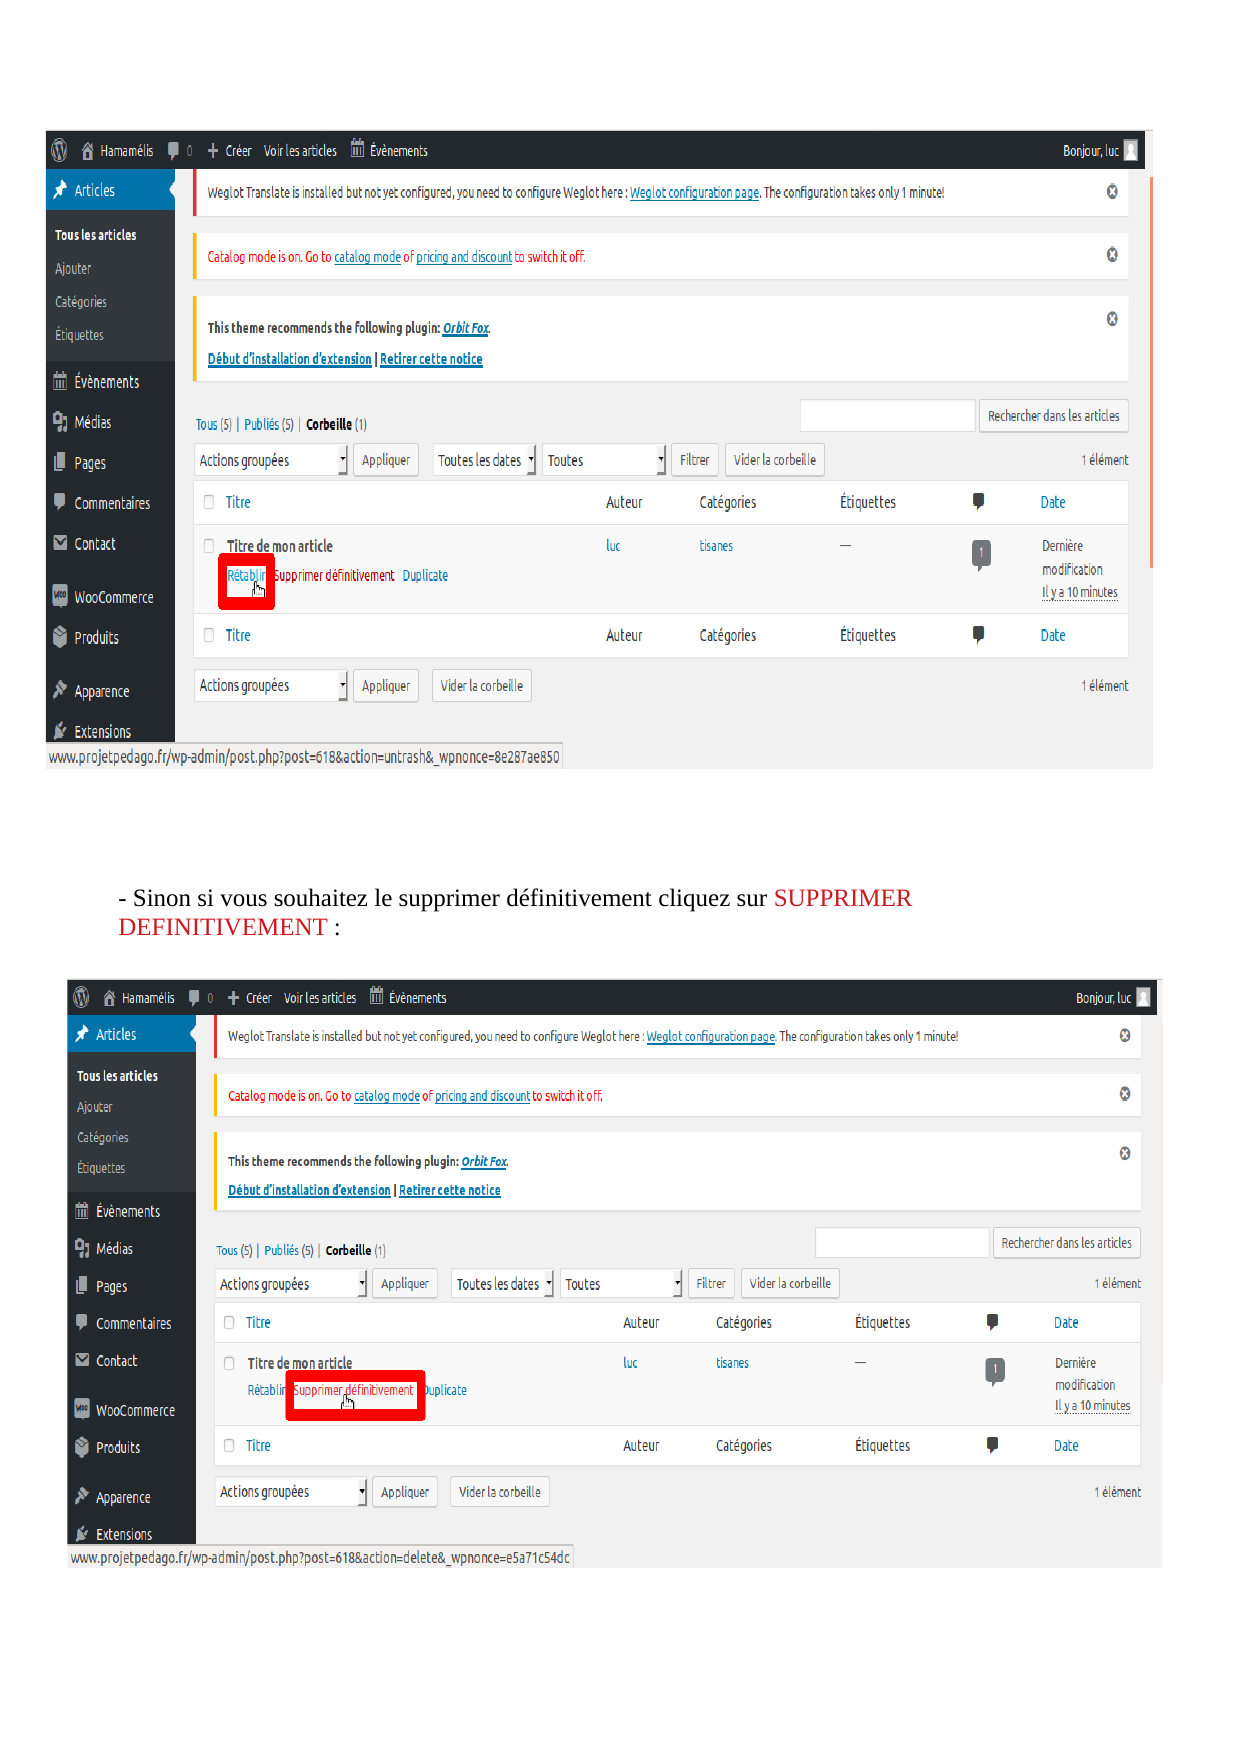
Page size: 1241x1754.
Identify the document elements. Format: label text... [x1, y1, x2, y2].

picture [45, 129, 1153, 769]
picture [67, 978, 1163, 1568]
picture [56, 181, 66, 194]
picture [78, 1026, 88, 1038]
picture [118, 1028, 124, 1039]
text - Sinon si vous souhaitez le supprimer définitivement cliquez sur SUPPRIMER DEFINITIVEMENT : [118, 883, 1122, 941]
picture [99, 1031, 105, 1039]
picture [105, 1032, 114, 1039]
